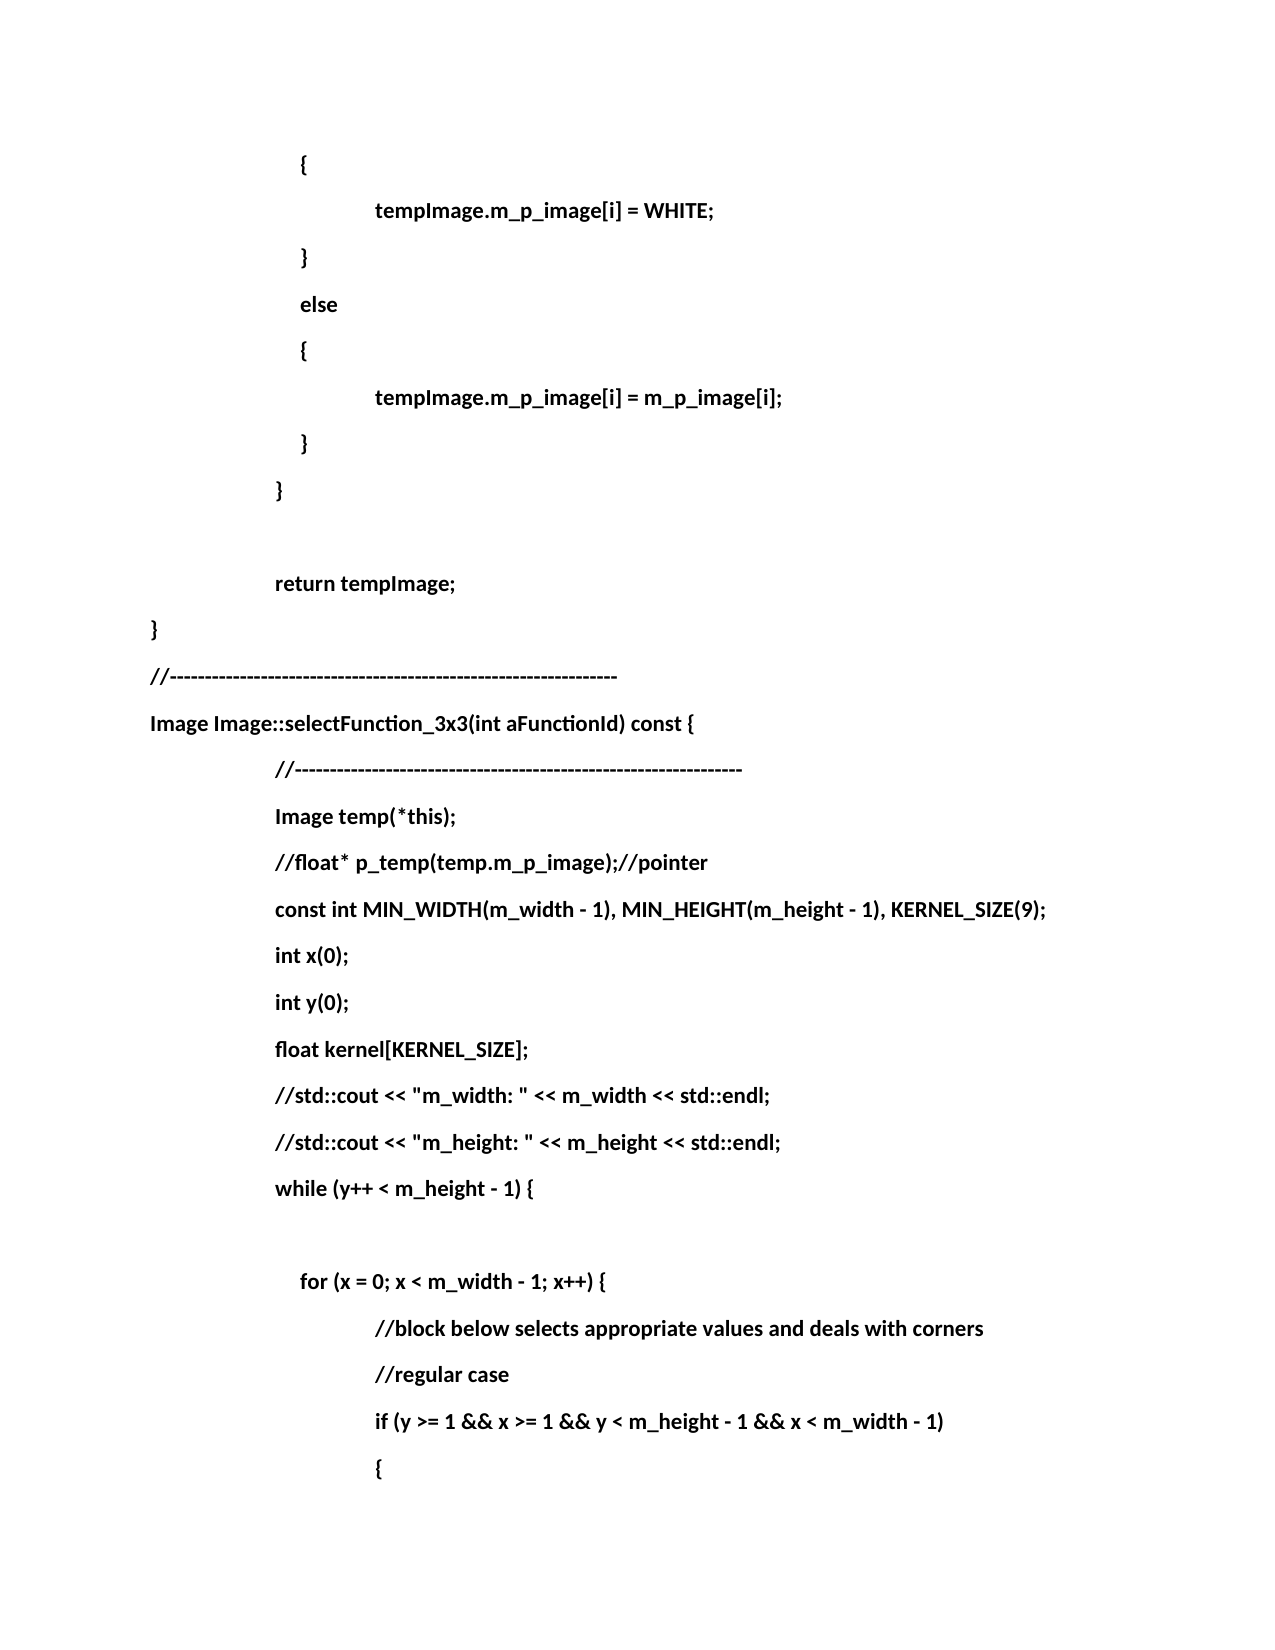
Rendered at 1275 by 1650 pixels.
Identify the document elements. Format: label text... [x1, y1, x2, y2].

text tempImage.m_p_image[i] = WHITE; [150, 197, 1125, 224]
text Image Image::selectFunction_3x3(int aFunctionId) const { [150, 709, 1125, 737]
text //---------------------------------------------------------------- [150, 755, 1125, 783]
text for (x = 0; x < m_width - 1; x++) { [150, 1267, 1125, 1296]
text const int MIN_WIDTH(m_width - 1), MIN_HEIGHT(m_height - 1), KERNEL_SIZE(9); [150, 895, 1125, 923]
text //std::cout << "m_width: " << m_width << std::endl; [150, 1081, 1125, 1109]
text return tempImage; [150, 569, 1125, 597]
text } [150, 243, 1125, 271]
text Image temp(*this); [150, 802, 1125, 830]
text //float* p_temp(temp.m_p_image);//pointer [150, 848, 1125, 876]
text } [150, 476, 1125, 504]
text tempImage.m_p_image[i] = m_p_image[i]; [150, 383, 1125, 411]
text if (y >= 1 && x >= 1 && y < m_height - 1 && x < m_width - 1) [150, 1407, 1125, 1435]
text //---------------------------------------------------------------- [150, 662, 1125, 690]
text else [150, 290, 1125, 318]
text } [150, 429, 1125, 457]
text int x(0); [150, 942, 1125, 969]
text //block below selects appropriate values and deals with corners [150, 1314, 1125, 1342]
text } [150, 616, 1125, 644]
text { [150, 150, 1125, 178]
text { [150, 1454, 1125, 1482]
text { [150, 336, 1125, 364]
text float kernel[KERNEL_SIZE]; [150, 1035, 1125, 1063]
text int y(0); [150, 988, 1125, 1016]
text //std::cout << "m_height: " << m_height << std::endl; [150, 1128, 1125, 1156]
text while (y++ < m_height - 1) { [150, 1174, 1125, 1202]
text //regular case [150, 1361, 1125, 1389]
